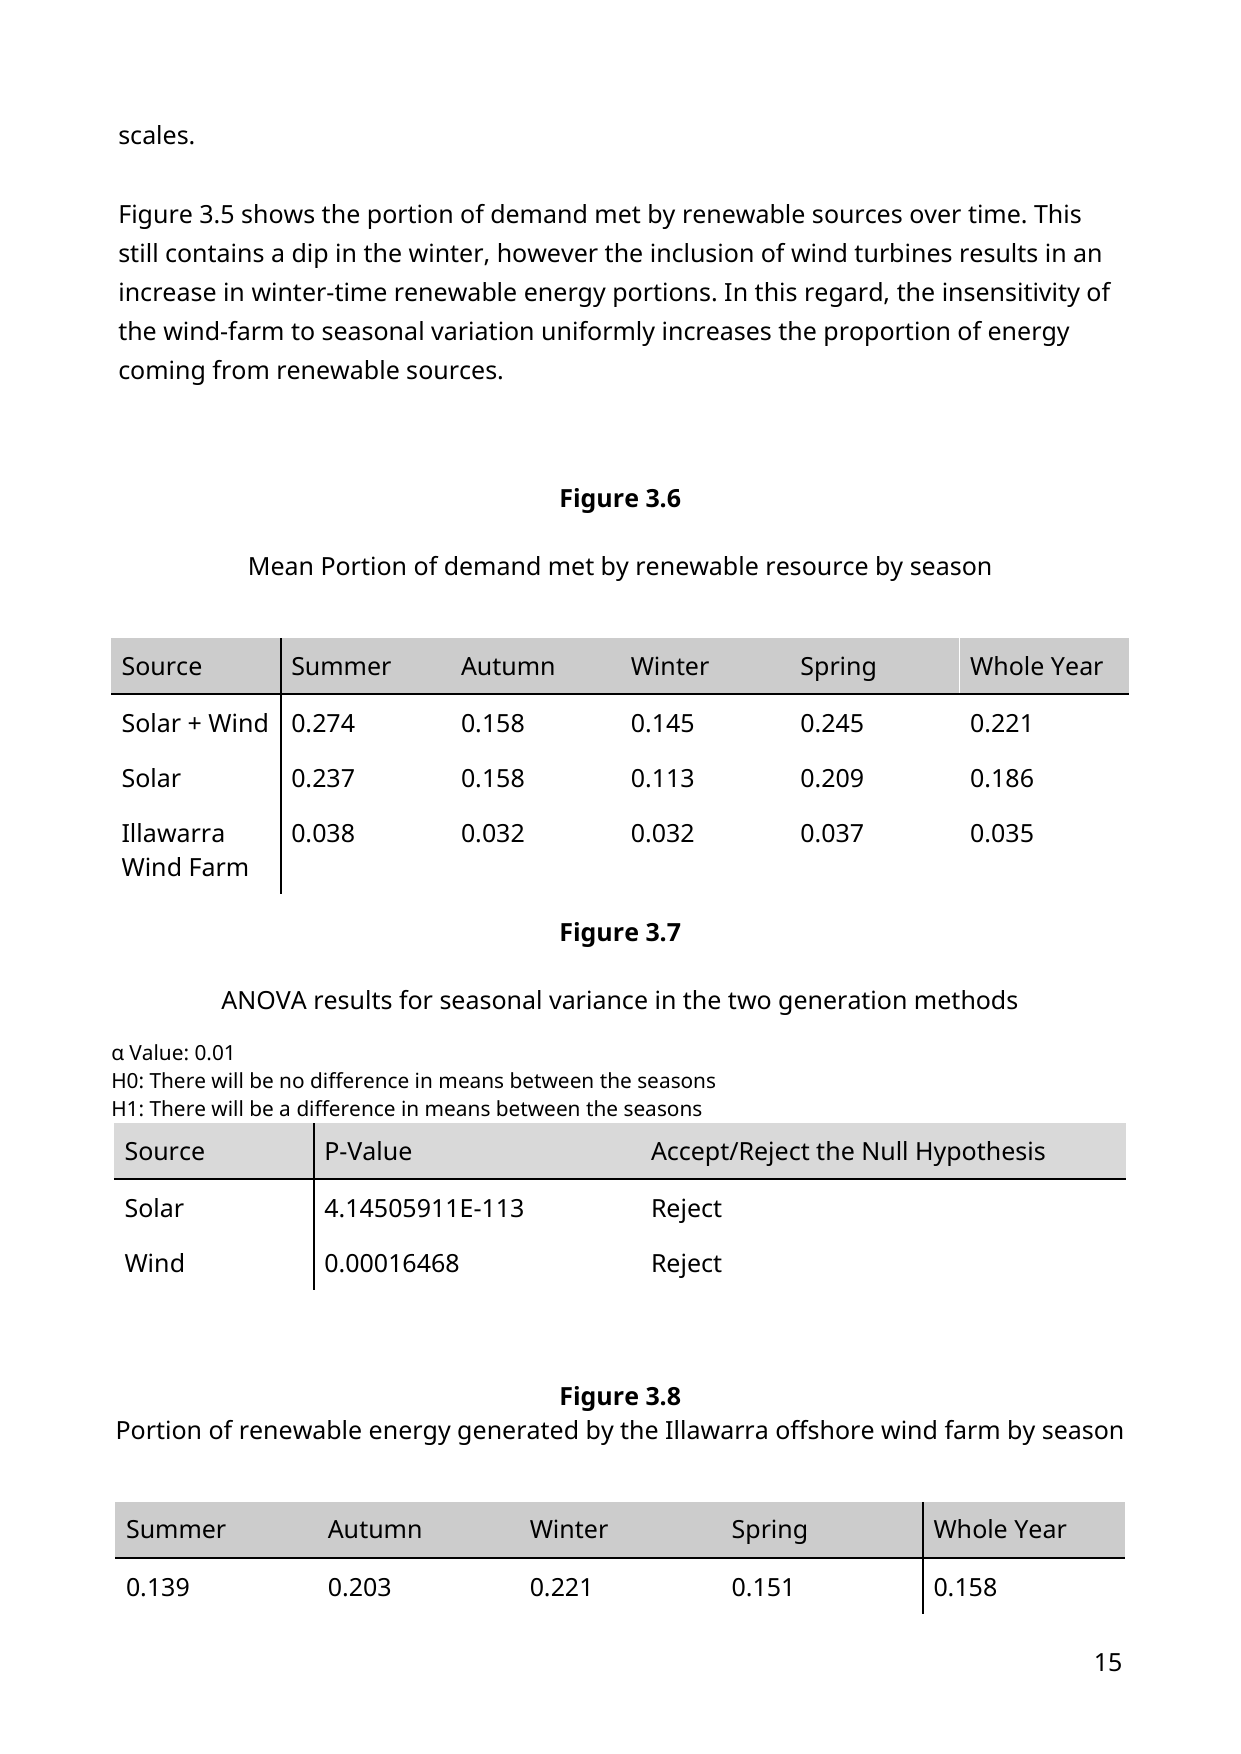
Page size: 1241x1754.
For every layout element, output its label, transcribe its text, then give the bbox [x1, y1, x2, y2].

table_cell 0.221 [960, 695, 1129, 750]
table_cell Figure 3.8 Portion of renewable energy generated by the Illawarra offshore wind farm by season [101, 1368, 1139, 1457]
table_header Autumn [450, 638, 620, 693]
table_header Whole Year [924, 1502, 1125, 1557]
table_cell 0.032 [450, 805, 620, 894]
table_cell α Value: 0.01 H0: There will be no difference in means between the seasons H1: There will be a difference in means between the seasons [101, 1027, 1139, 1368]
table_cell 0.151 [721, 1559, 922, 1614]
table_cell 0.186 [960, 750, 1129, 805]
table_cell Solar [114, 1180, 313, 1235]
table_cell 0.139 [115, 1559, 317, 1614]
table_cell Illawarra Wind Farm [111, 805, 280, 894]
table_cell Solar [111, 750, 280, 805]
table_header Spring [790, 638, 959, 693]
table_cell [101, 594, 1139, 904]
table_cell 0.158 [924, 1559, 1125, 1614]
text scales. [118, 118, 1122, 152]
table_header Source [111, 638, 280, 693]
table_header Winter [620, 638, 790, 693]
table_cell 0.032 [620, 805, 790, 894]
table_cell 0.245 [790, 695, 959, 750]
table_cell 0.158 [450, 750, 620, 805]
table_header Source [114, 1123, 313, 1178]
table_cell 0.00016468 [315, 1235, 640, 1290]
table_cell Figure 3.7 ANOVA results for seasonal variance in the two generation methods [101, 904, 1139, 1027]
table_header Winter [519, 1502, 721, 1557]
table_cell 0.145 [620, 695, 790, 750]
table_cell 0.037 [790, 805, 959, 894]
table_cell 0.113 [620, 750, 790, 805]
table_cell 0.158 [450, 695, 620, 750]
table_header Spring [721, 1502, 922, 1557]
table_cell 0.274 [282, 695, 450, 750]
table_cell 0.237 [282, 750, 450, 805]
table_header P-Value [315, 1123, 640, 1178]
table_header Whole Year [960, 638, 1129, 693]
table_header Accept/Reject the Null Hypothesis [640, 1123, 1126, 1178]
table_cell Reject [640, 1180, 1126, 1235]
table_header Summer [115, 1502, 317, 1557]
table_header Autumn [317, 1502, 519, 1557]
table_cell [101, 1457, 1139, 1624]
table_cell 0.209 [790, 750, 959, 805]
table_cell Wind [114, 1235, 313, 1290]
text Figure 3.5 shows the portion of demand met by renewable sources over time. This still contains a dip in the winter, however the inclusion of wind turbines results in an increase in winter-time renewable energy portions. In this regard, the insensitivity of the wind-farm to seasonal variation uniformly increases the proportion of energy coming from renewable sources. [118, 196, 1122, 387]
table_cell 4.14505911E-113 [315, 1180, 640, 1235]
table_header Summer [282, 638, 450, 693]
table_cell Solar + Wind [111, 695, 280, 750]
table_header Figure 3.6 Mean Portion of demand met by renewable resource by season [101, 471, 1139, 593]
table_cell Reject [640, 1235, 1126, 1290]
table_cell 0.038 [282, 805, 450, 894]
table_cell 0.035 [960, 805, 1129, 894]
table_cell 0.203 [317, 1559, 519, 1614]
table_cell 0.221 [519, 1559, 721, 1614]
